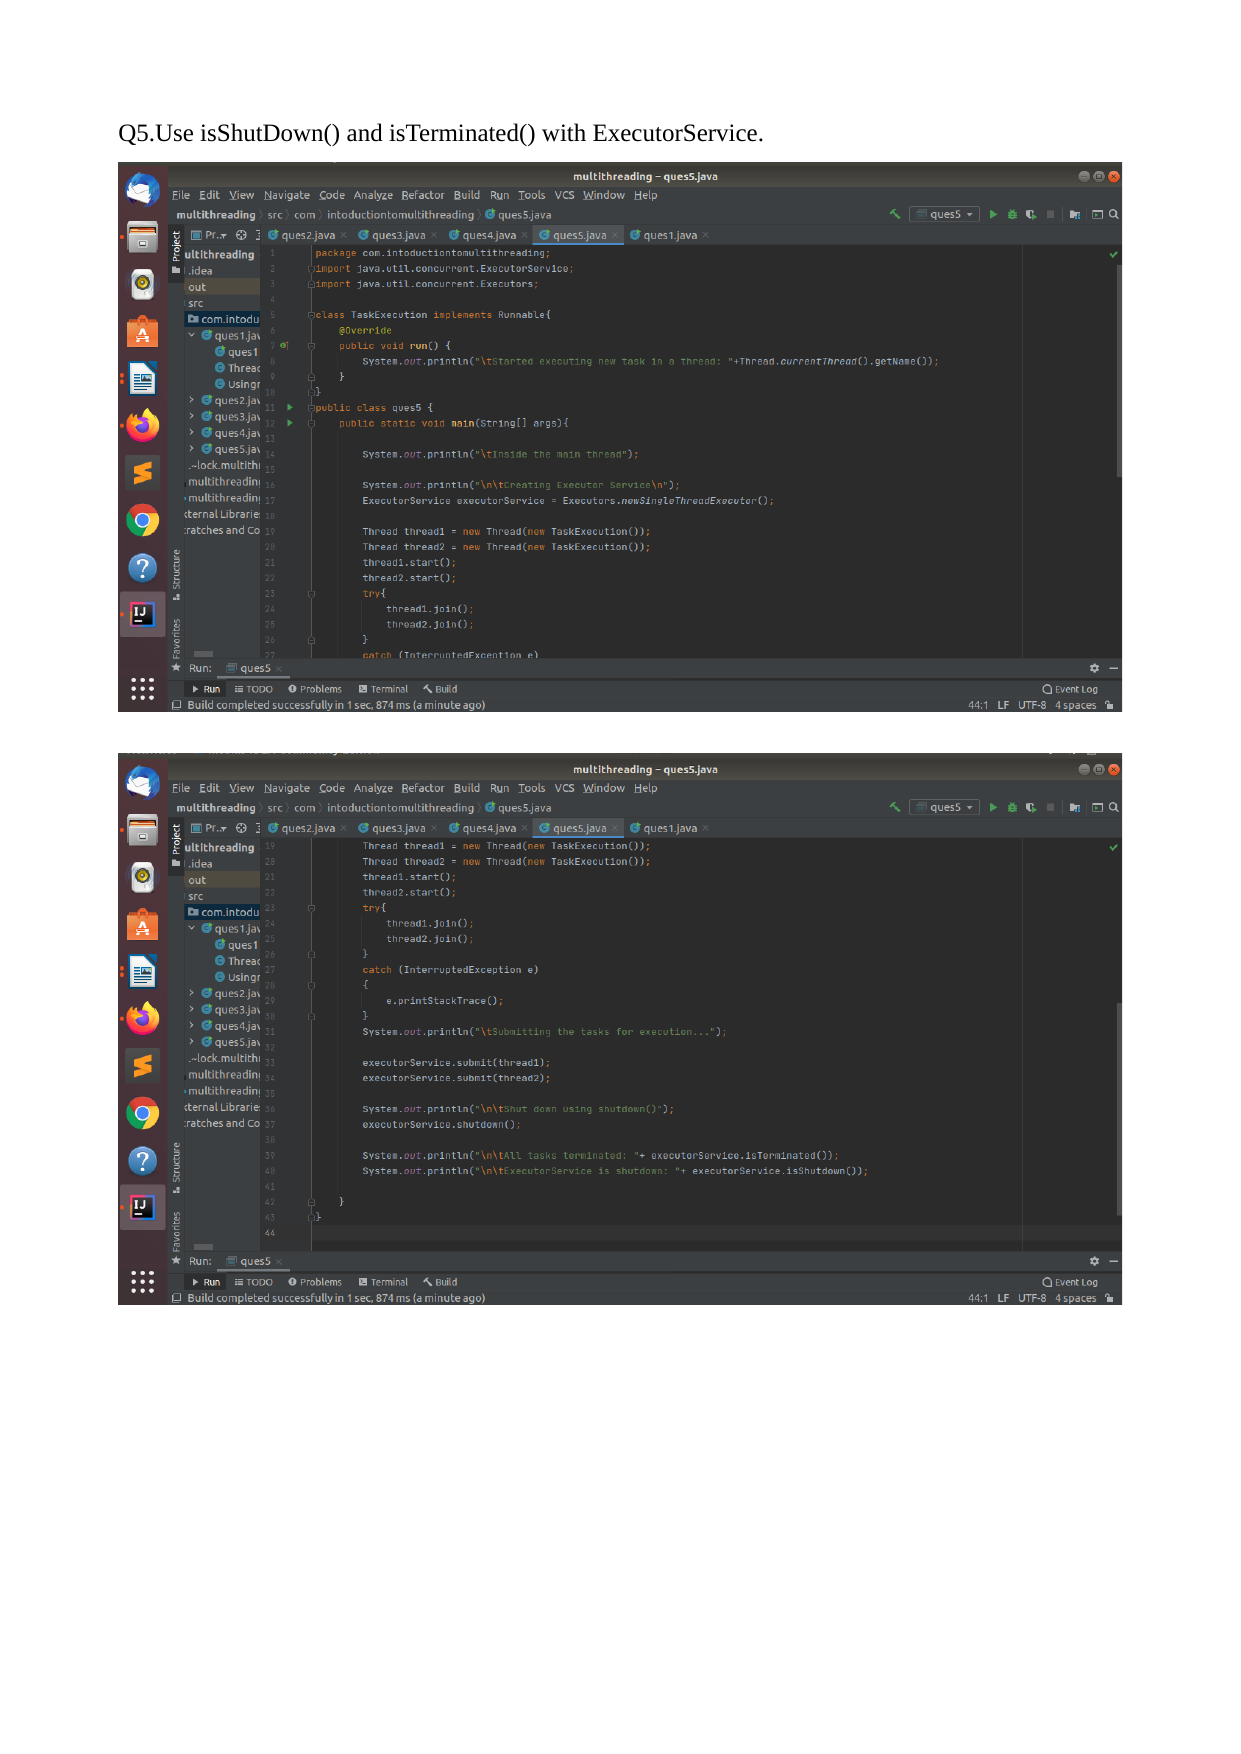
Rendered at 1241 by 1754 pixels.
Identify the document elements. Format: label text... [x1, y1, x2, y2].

picture [118, 753, 1123, 1305]
picture [118, 162, 1123, 712]
text Q5.Use isShutDown() and isTerminated() with ExecutorService. [118, 118, 1122, 147]
